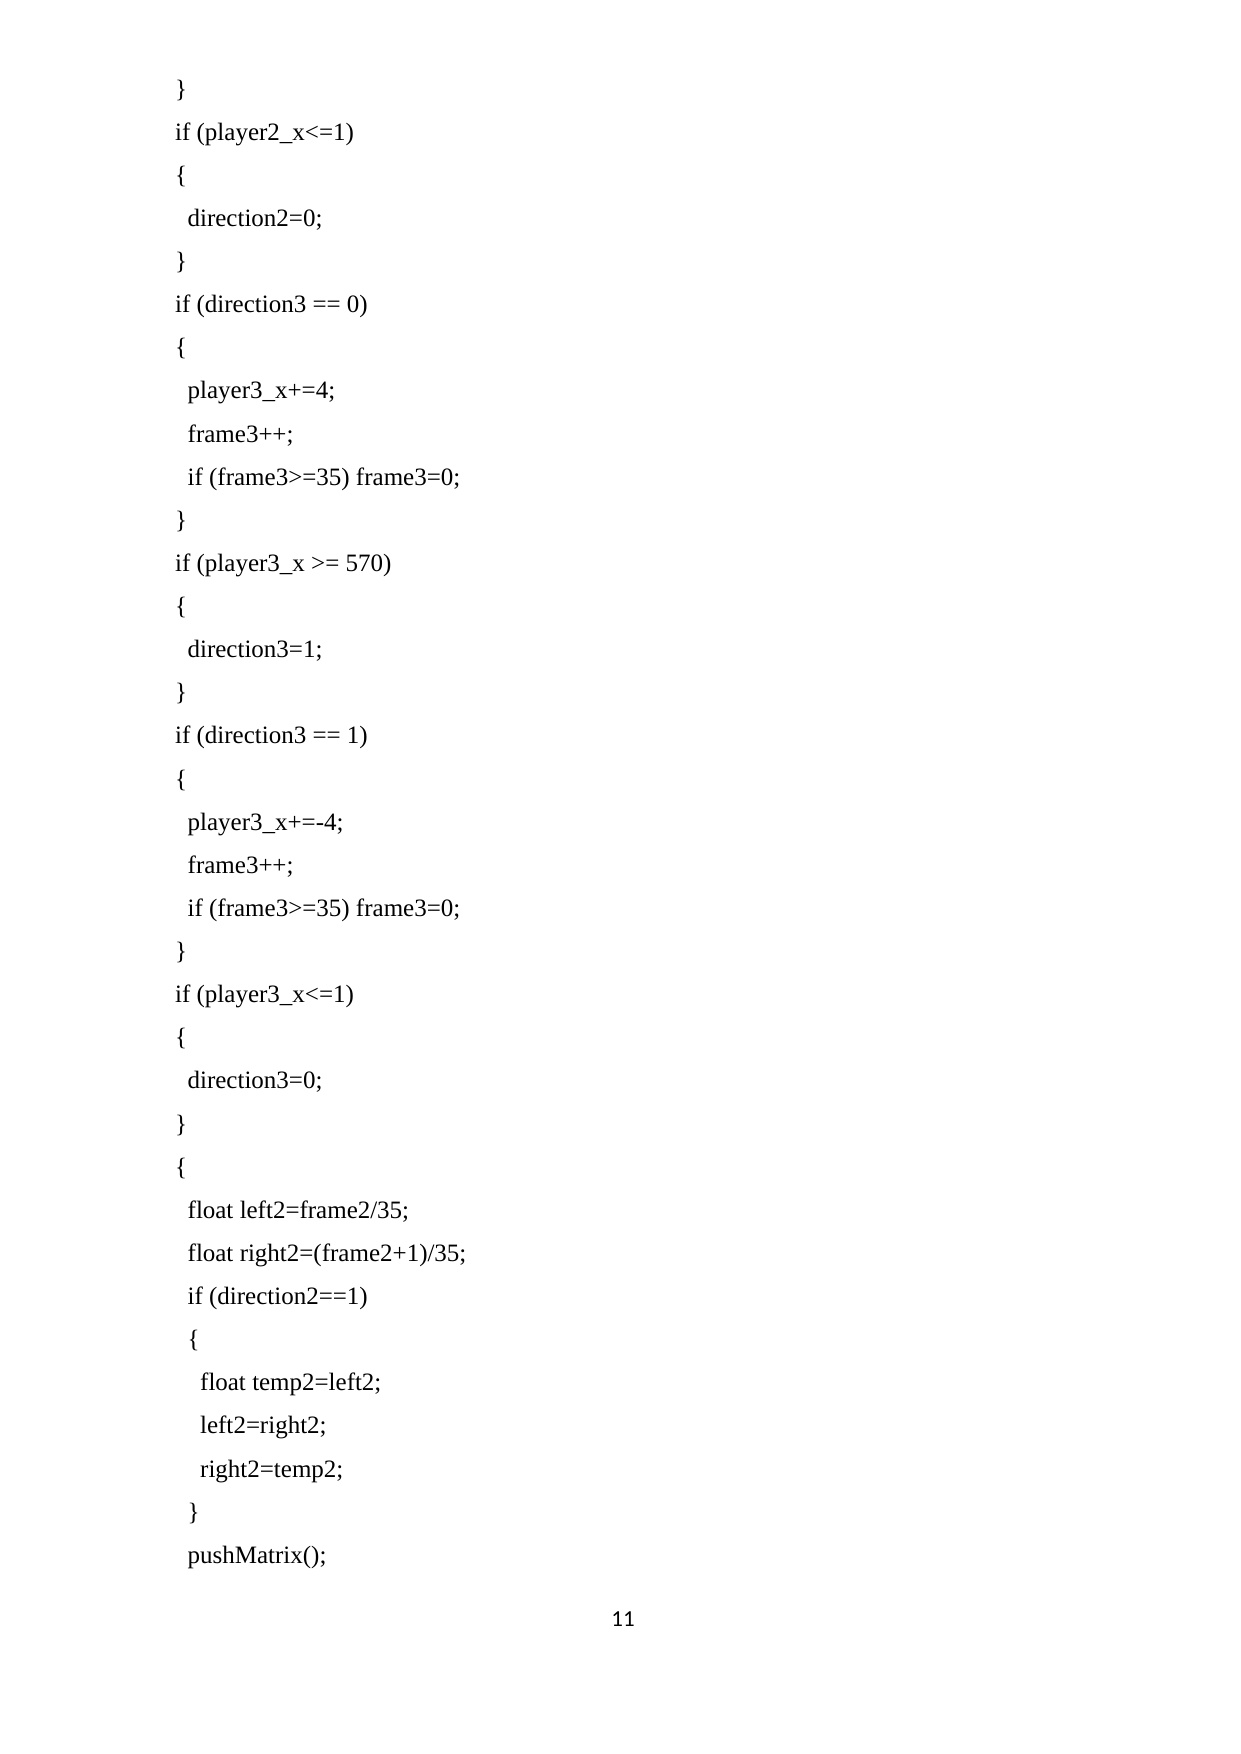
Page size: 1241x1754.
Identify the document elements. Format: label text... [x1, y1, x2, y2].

text if (direction2==1) [150, 1281, 1090, 1310]
text if (frame3>=35) frame3=0; [150, 462, 1090, 491]
text { [150, 764, 1090, 792]
text } [150, 936, 1090, 965]
text direction3=1; [150, 634, 1090, 663]
text left2=right2; [150, 1411, 1090, 1439]
text { [150, 1022, 1090, 1051]
text if (frame3>=35) frame3=0; [150, 893, 1090, 922]
text float left2=frame2/35; [150, 1195, 1090, 1224]
text { [150, 1152, 1090, 1181]
text { [150, 160, 1090, 189]
text } [150, 1109, 1090, 1137]
text } [150, 74, 1090, 102]
text if (direction3 == 0) [150, 289, 1090, 318]
text } [150, 246, 1090, 275]
text right2=temp2; [150, 1454, 1090, 1482]
text if (player3_x >= 570) [150, 548, 1090, 577]
text if (player3_x<=1) [150, 979, 1090, 1008]
text } [150, 1497, 1090, 1526]
text player3_x+=-4; [150, 807, 1090, 836]
text float right2=(frame2+1)/35; [150, 1238, 1090, 1267]
text player3_x+=4; [150, 376, 1090, 404]
text frame3++; [150, 419, 1090, 447]
text if (player2_x<=1) [150, 117, 1090, 146]
text direction2=0; [150, 203, 1090, 232]
text { [150, 591, 1090, 620]
text } [150, 677, 1090, 706]
text { [150, 1324, 1090, 1353]
text pushMatrix(); [150, 1540, 1090, 1569]
text direction3=0; [150, 1066, 1090, 1094]
text { [150, 332, 1090, 361]
text if (direction3 == 1) [150, 721, 1090, 749]
text } [150, 505, 1090, 534]
text frame3++; [150, 850, 1090, 879]
text float temp2=left2; [150, 1367, 1090, 1396]
